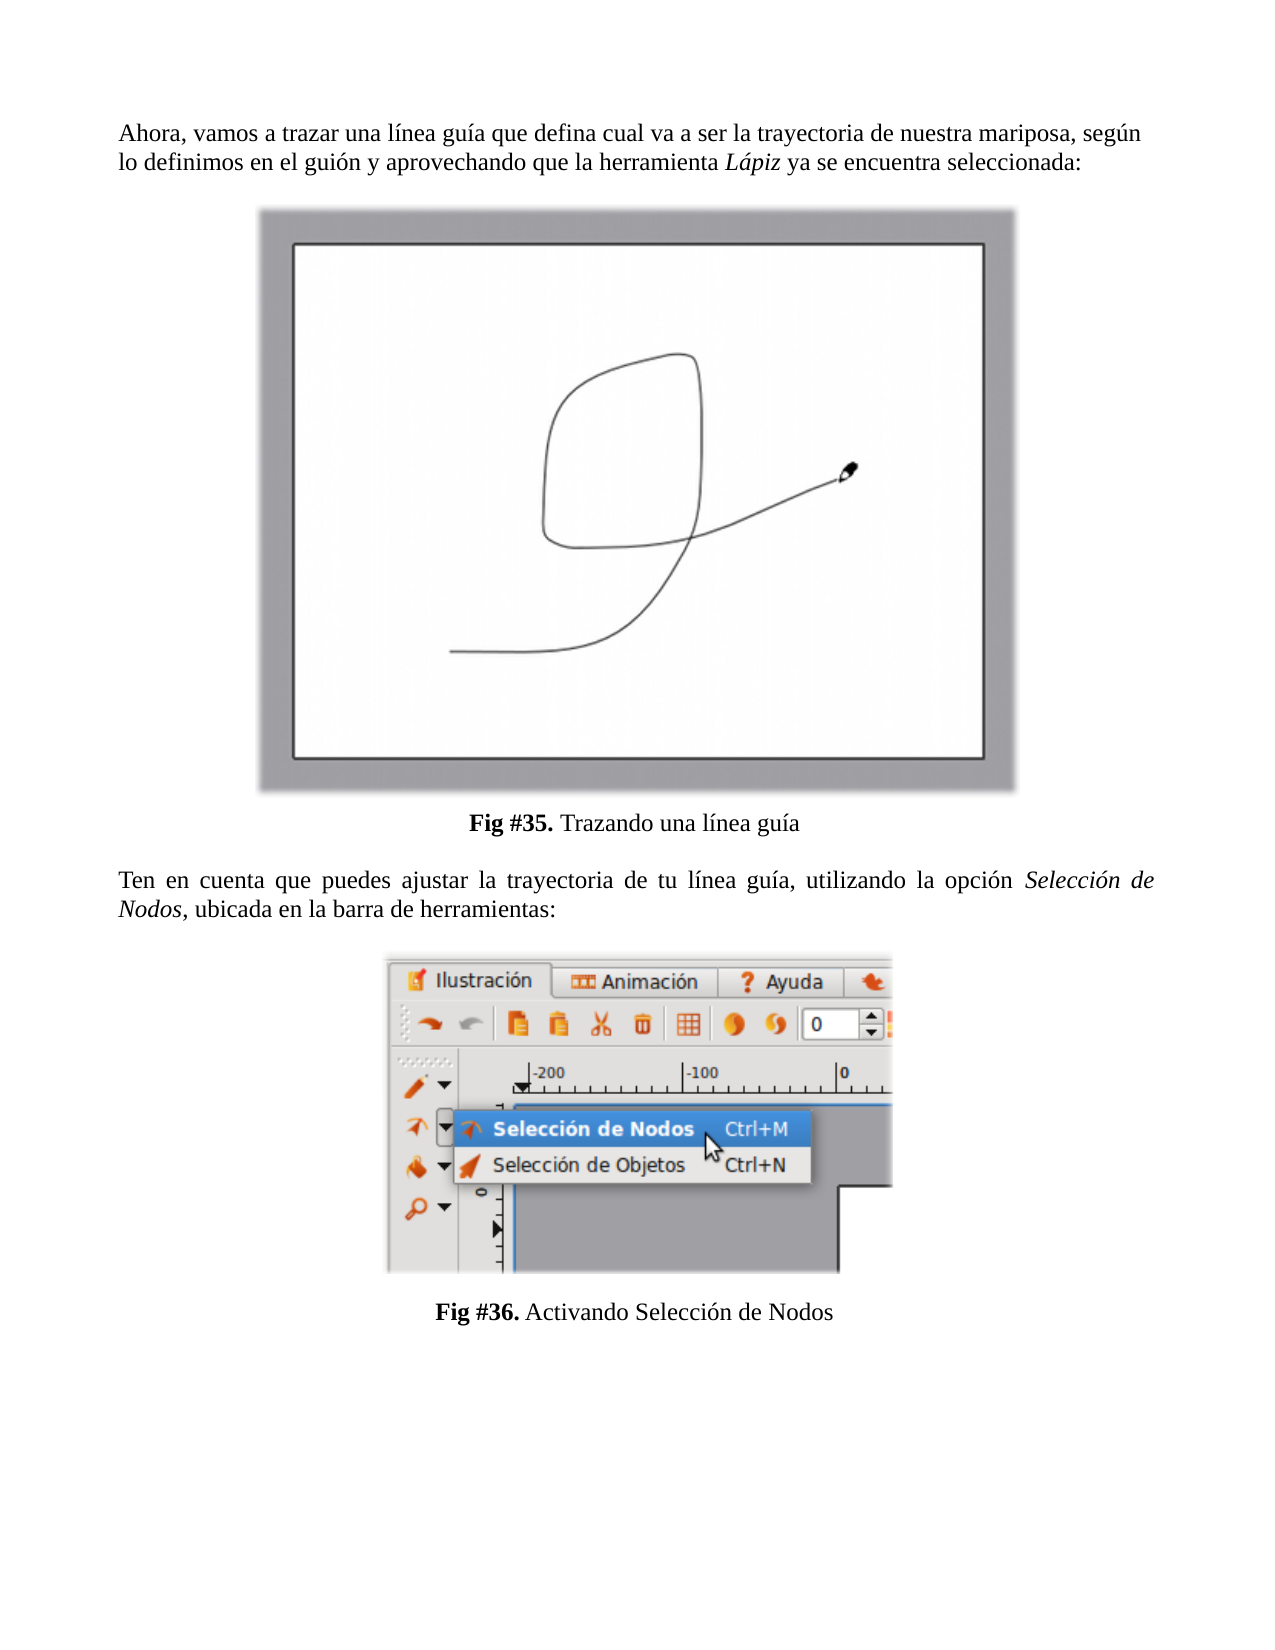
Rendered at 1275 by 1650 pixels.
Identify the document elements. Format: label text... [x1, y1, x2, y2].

picture [381, 950, 894, 1274]
text lo definimos en el guión y aprovechando que la herramienta Lápiz ya se encuentra seleccionada: [118, 147, 1157, 176]
picture [255, 204, 1021, 798]
text Fig #36. Activando Selección de Nodos [118, 1297, 1157, 1326]
text Ahora, vamos a trazar una línea guía que defina cual va a ser la trayectoria de nuestra mariposa, según [118, 118, 1157, 147]
text Ten en cuenta que puedes ajustar la trayectoria de tu línea guía, utilizando la opción Selección de Nodos, ubicada en la barra de herramientas: [118, 866, 1157, 923]
text Fig #35. Trazando una línea guía [118, 808, 1157, 837]
